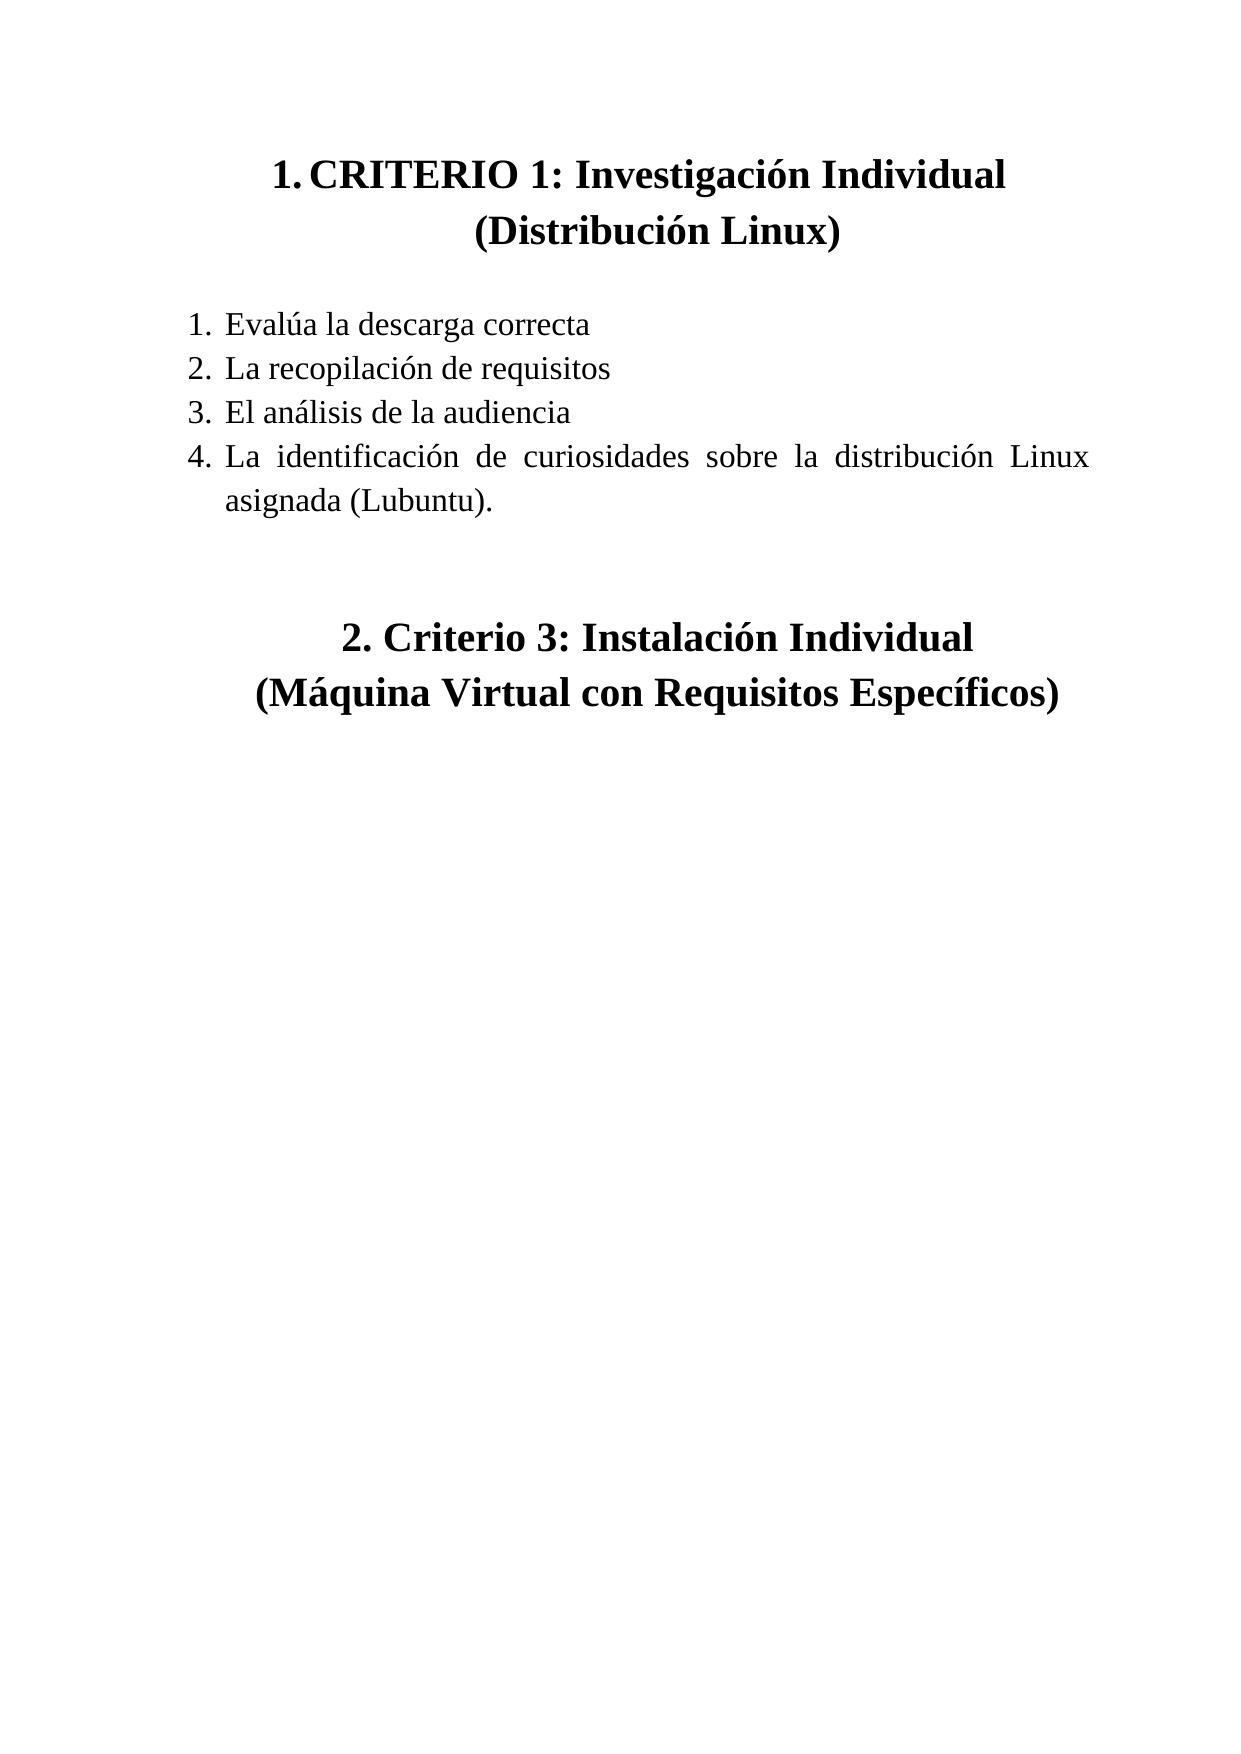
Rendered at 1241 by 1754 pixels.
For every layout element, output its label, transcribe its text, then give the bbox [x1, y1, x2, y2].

text (Máquina Virtual con Requisitos Específicos) [225, 668, 1090, 716]
list La identificación de curiosidades sobre la distribución Linux asignada (Lubuntu). [187, 436, 1090, 519]
list CRITERIO 1: Investigación Individual (Distribución Linux) [187, 150, 1090, 253]
text 2. Criterio 3: Instalación Individual [225, 613, 1090, 661]
list La recopilación de requisitos [187, 348, 1090, 387]
list Evalúa la descarga correcta [187, 304, 1090, 343]
list El análisis de la audiencia [187, 392, 1090, 431]
